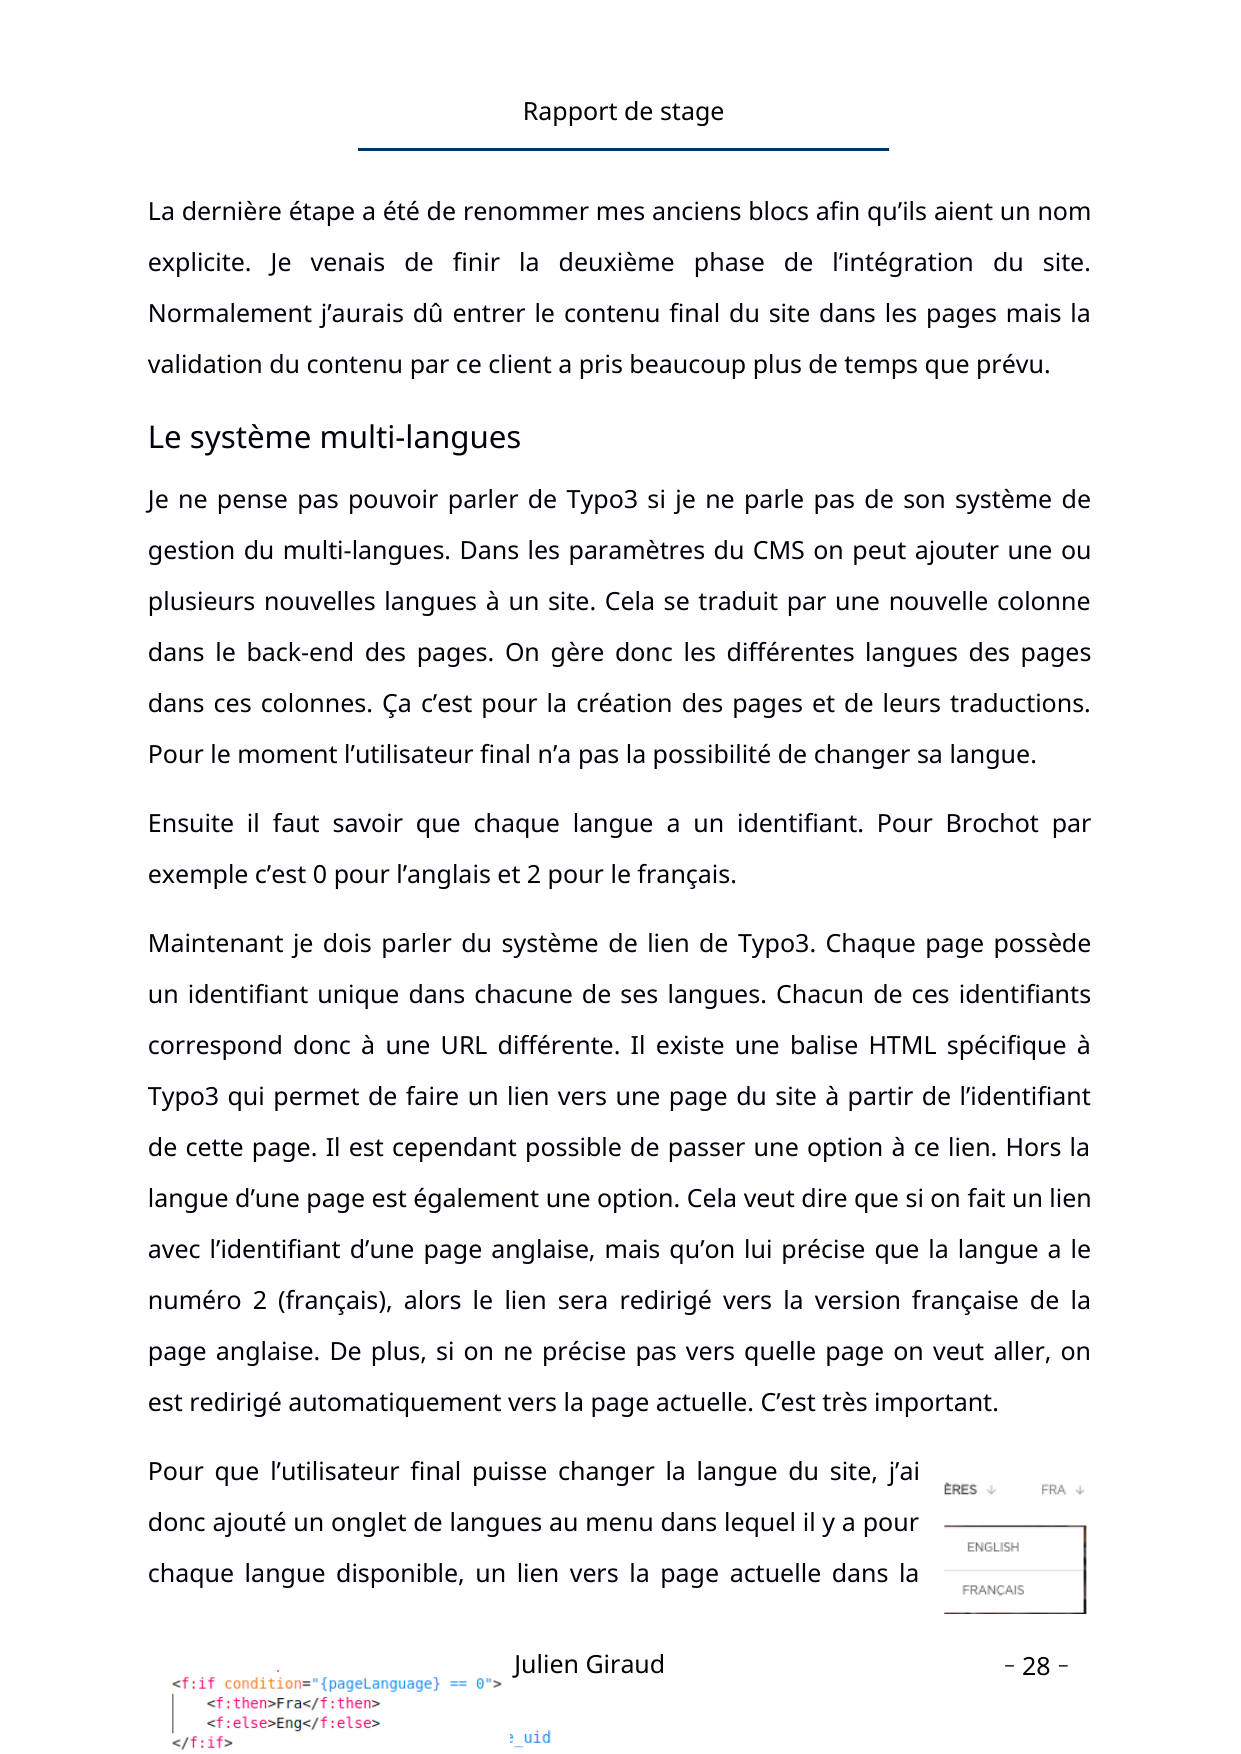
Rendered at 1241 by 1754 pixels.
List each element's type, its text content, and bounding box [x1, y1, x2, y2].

subtitle Le système multi-langues [148, 415, 1093, 458]
picture [153, 1670, 569, 1754]
text Maintenant je dois parler du système de lien de Typo3. Chaque page possède un identifiant unique dans chacune de ses langues. Chacun de ces identifiants correspond donc à une URL différente. Il existe une balise HTML spécifique à Typo3 qui permet de faire un lien vers une page du site à partir de l’identifiant de cette page. Il est cependant possible de passer une option à ce lien. Hors la langue d’une page est également une option. Cela veut dire que si on fait un lien avec l’identifiant d’une page anglaise, mais qu’on lui précise que la langue a le numéro 2 (français), alors le lien sera redirigé vers la version française de la page anglaise. De plus, si on ne précise pas vers quelle page on veut aller, on est redirigé automatiquement vers la page actuelle. C’est très important. [148, 925, 1093, 1419]
text Pour que l’utilisateur final puisse changer la langue du site, j’ai donc ajouté un onglet de langues au menu dans lequel il y a pour chaque langue disponible, un lien vers la page actuelle dans la [148, 1453, 1093, 1590]
text Ensuite il faut savoir que chaque langue a un identifiant. Pour Brochot par exemple c’est 0 pour l’anglais et 2 pour le français. [148, 806, 1093, 891]
text Je ne pense pas pouvoir parler de Typo3 si je ne parle pas de son système de gestion du multi-langues. Dans les paramètres du CMS on peut ajouter une ou plusieurs nouvelles langues à un site. Cela se traduit par une nouvelle colonne dans le back-end des pages. On gère donc les différentes langues des pages dans ces colonnes. Ça c’est pour la création des pages et de leurs traductions. Pour le moment l’utilisateur final n’a pas la possibilité de changer sa langue. [148, 482, 1093, 771]
picture [1017, 1466, 1087, 1578]
text La dernière étape a été de renommer mes anciens blocs afin qu’ils aient un nom explicite. Je venais de finir la deuxième phase de l’intégration du site. Normalement j’aurais dû entrer le contenu final du site dans les pages mais la validation du contenu par ce client a pris beaucoup plus de temps que prévu. [148, 193, 1093, 380]
